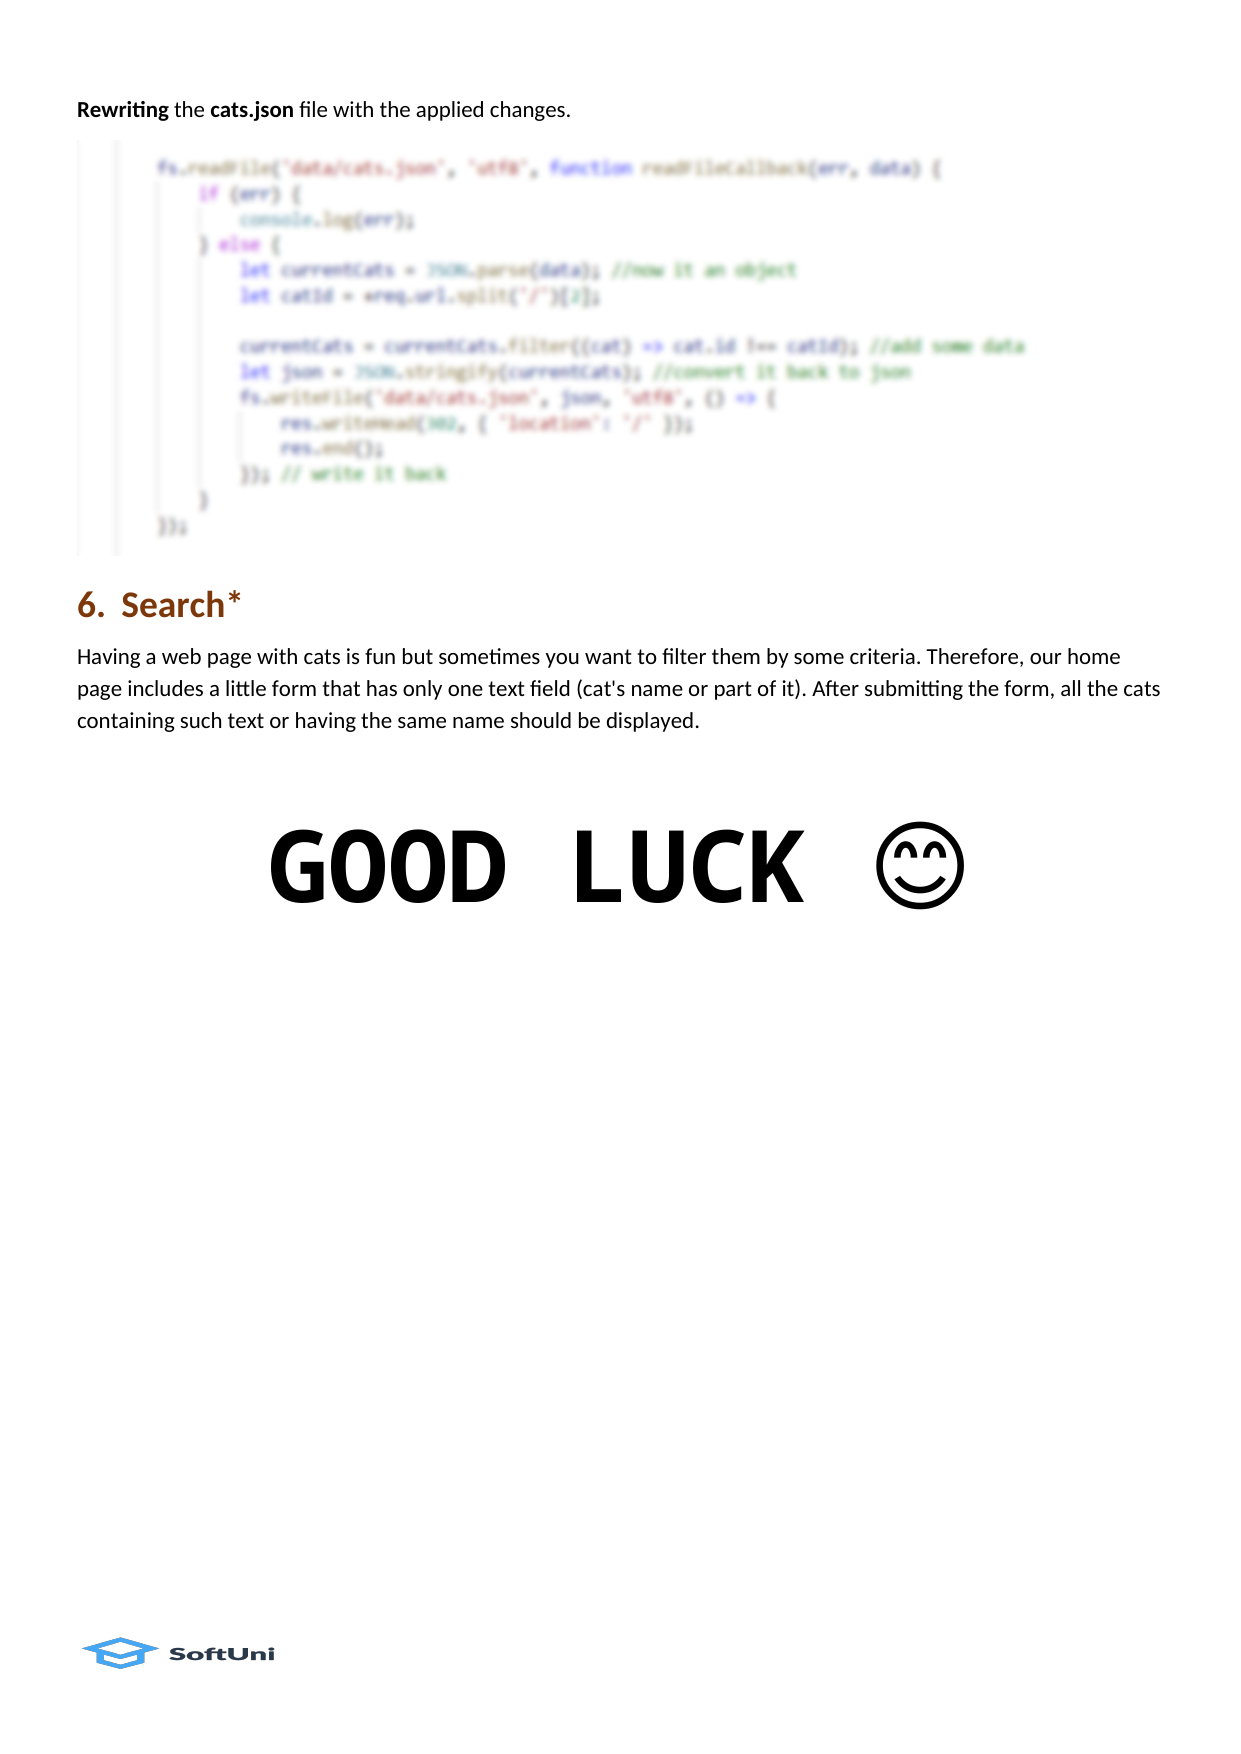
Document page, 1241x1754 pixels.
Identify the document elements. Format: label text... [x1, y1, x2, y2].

text GOOD LUCK 😊 [77, 796, 1163, 932]
text Rewriting the cats.json file with the applied changes. [77, 95, 1163, 123]
subtitle Search* [77, 581, 1163, 627]
picture [75, 1635, 281, 1672]
text Having a web page with cats is fun but sometimes you want to filter them by some criteria. Therefore, our home page includes a little form that has only one text field (cat's name or part of it). After submitting the form, all the cats containing such text or having the same name should be displayed. [77, 642, 1163, 734]
picture [76, 140, 1057, 556]
